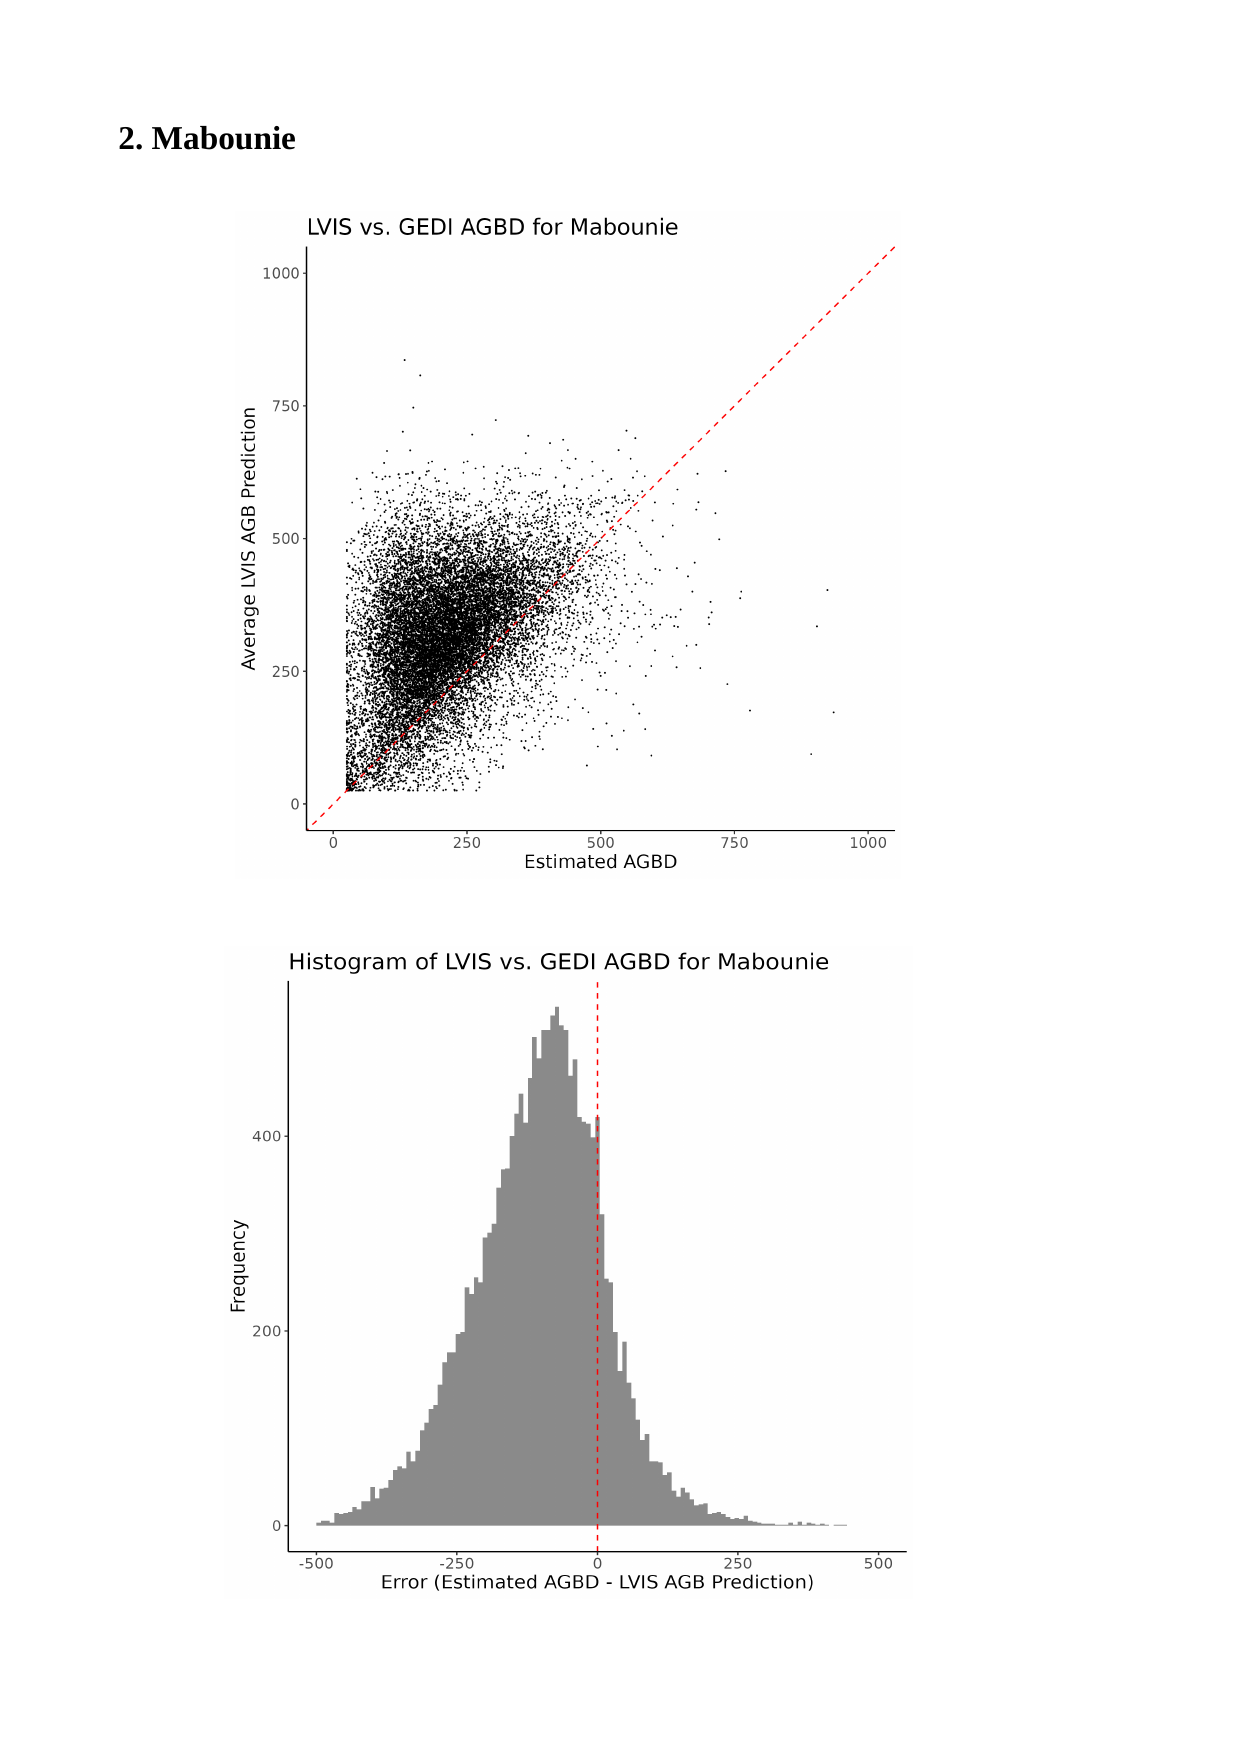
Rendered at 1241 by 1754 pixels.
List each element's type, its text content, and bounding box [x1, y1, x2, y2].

text 2. Mabounie [118, 118, 1122, 156]
picture [234, 211, 902, 879]
picture [223, 946, 914, 1599]
